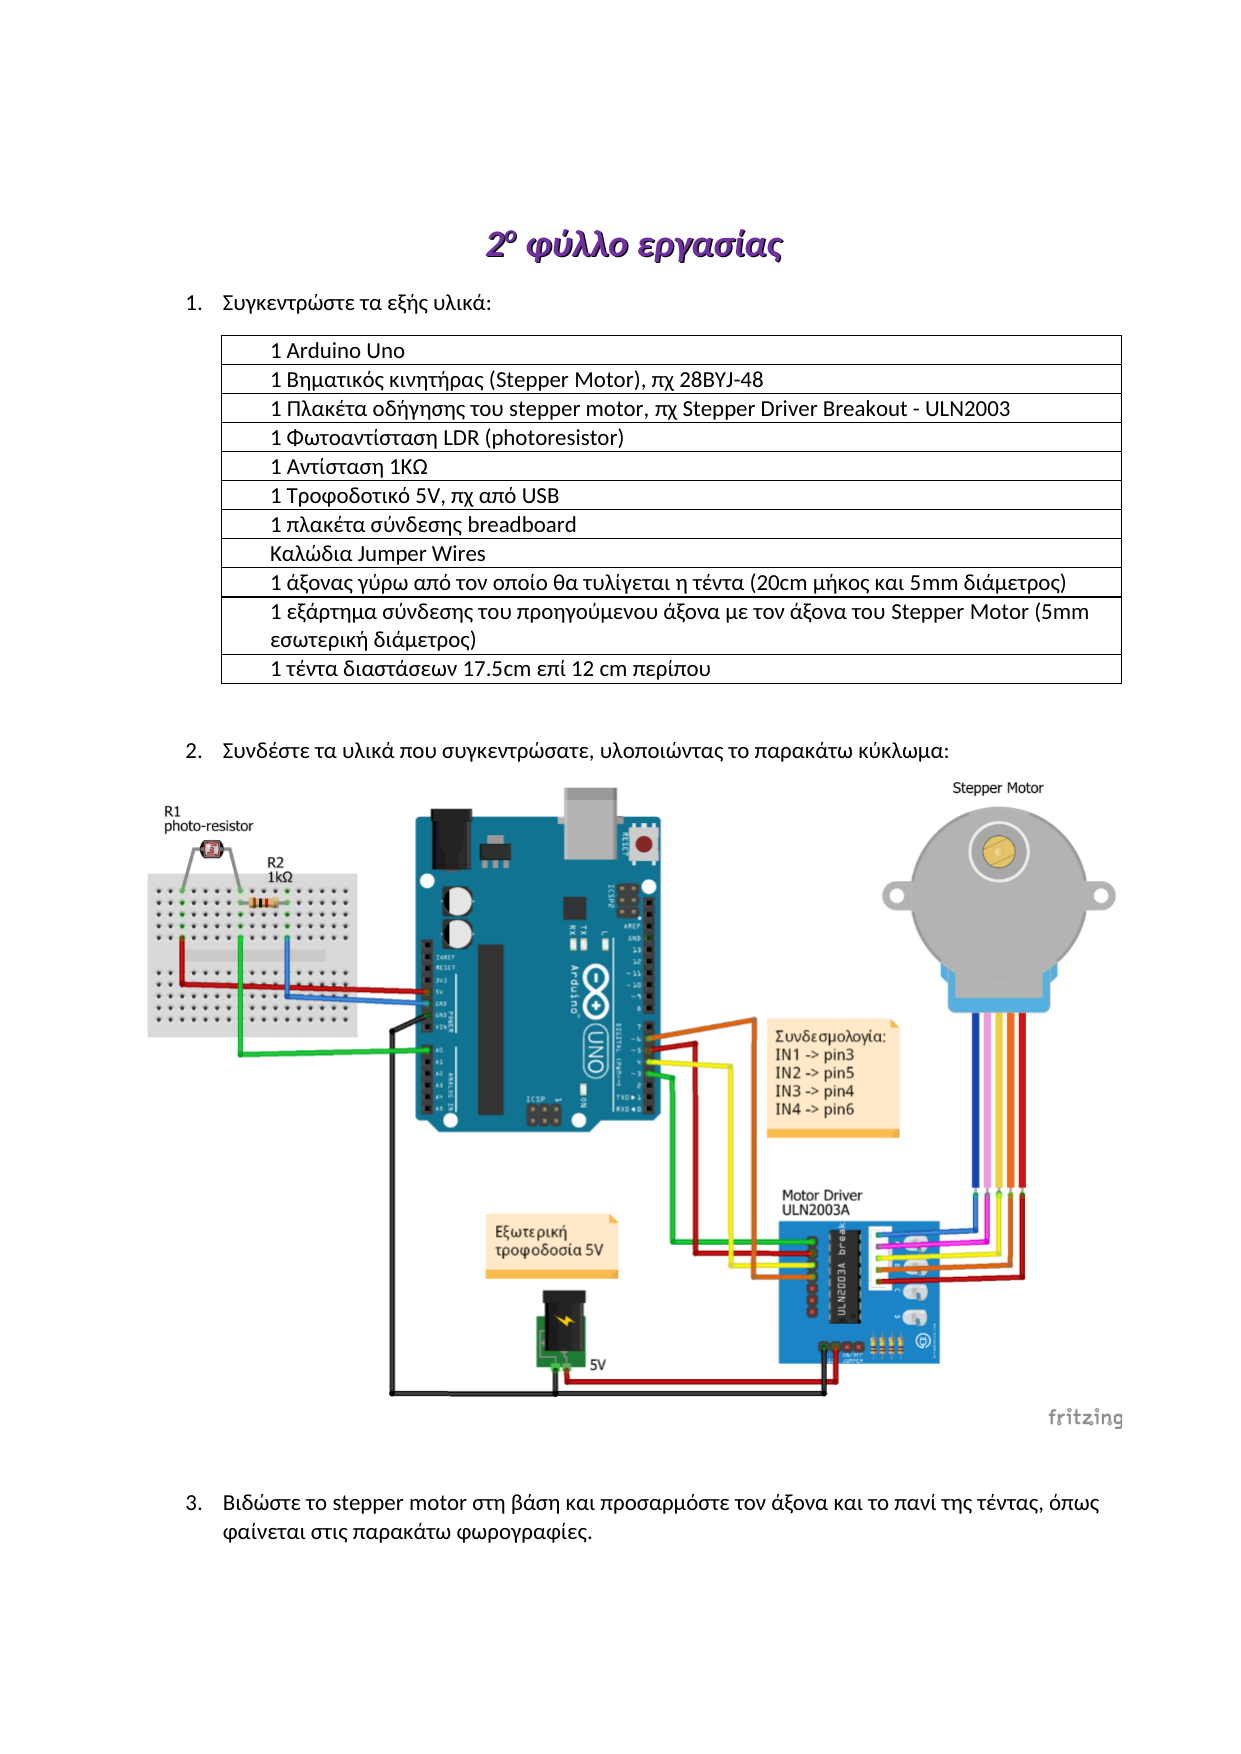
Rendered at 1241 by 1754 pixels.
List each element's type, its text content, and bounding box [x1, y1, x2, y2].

table_cell 1 τέντα διαστάσεων 17.5cm επί 12 cm περίπου [222, 655, 1121, 682]
table_cell 1 Τροφοδοτικό 5V, πχ από USB [222, 481, 1121, 509]
table_cell 1 Βηματικός κινητήρας (Stepper Motor), πχ 28BYJ-48 [222, 365, 1121, 393]
table_cell 1 πλακέτα σύνδεσης breadboard [222, 510, 1121, 538]
text 2ο φύλλο εργασίας [148, 220, 1122, 266]
table_header 1 Arduino Uno [222, 336, 1121, 364]
table_cell 1 Πλακέτα οδήγησης του stepper motor, πχ Stepper Driver Breakout - ULN2003 [222, 394, 1121, 422]
table_cell 1 Φωτοαντίσταση LDR (photoresistor) [222, 423, 1121, 451]
list Συνδέστε τα υλικά που συγκεντρώσατε, υλοποιώντας το παρακάτω κύκλωμα: [185, 737, 1122, 764]
table_cell 1 Αντίσταση 1ΚΩ [222, 452, 1121, 480]
table_cell Καλώδια Jumper Wires [222, 539, 1121, 567]
list Βιδώστε το stepper motor στη βάση και προσαρμόστε τον άξονα και το πανί της τέντας, όπως φαίνεται στις παρακάτω φωρογραφίες. [185, 1488, 1122, 1546]
table_cell 1 άξονας γύρω από τον οποίο θα τυλίγεται η τέντα (20cm μήκος και 5mm διάμετρος) [222, 568, 1121, 596]
table_cell 1 εξάρτημα σύνδεσης του προηγούμενου άξονα με τον άξονα του Stepper Motor (5mm εσωτερική διάμετρος) [222, 598, 1121, 653]
list Συγκεντρώστε τα εξής υλικά: [185, 288, 1122, 316]
